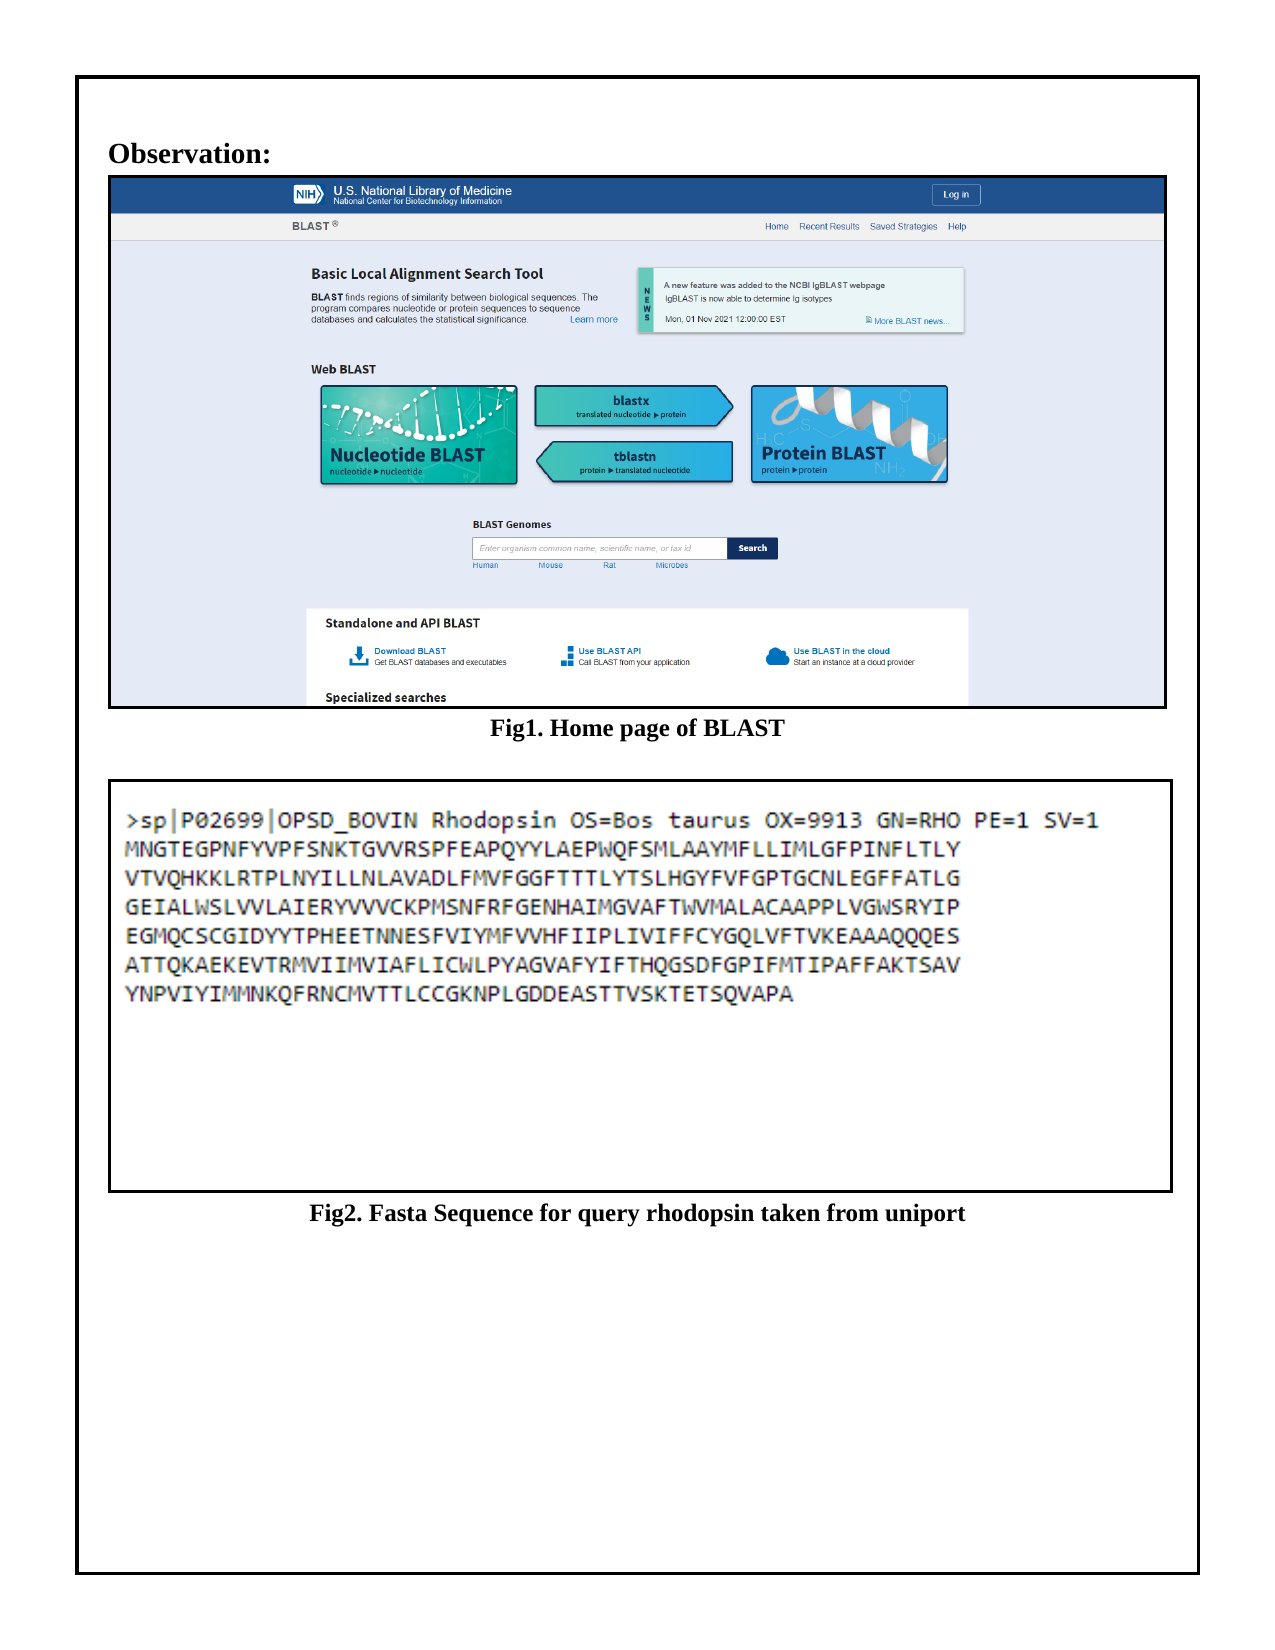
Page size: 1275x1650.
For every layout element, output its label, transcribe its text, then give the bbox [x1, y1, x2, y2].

text Fig1. Home page of BLAST [108, 709, 1167, 742]
text Observation: [108, 136, 1167, 170]
text Fig2. Fasta Sequence for query rhodopsin taken from uniport [108, 1193, 1167, 1227]
